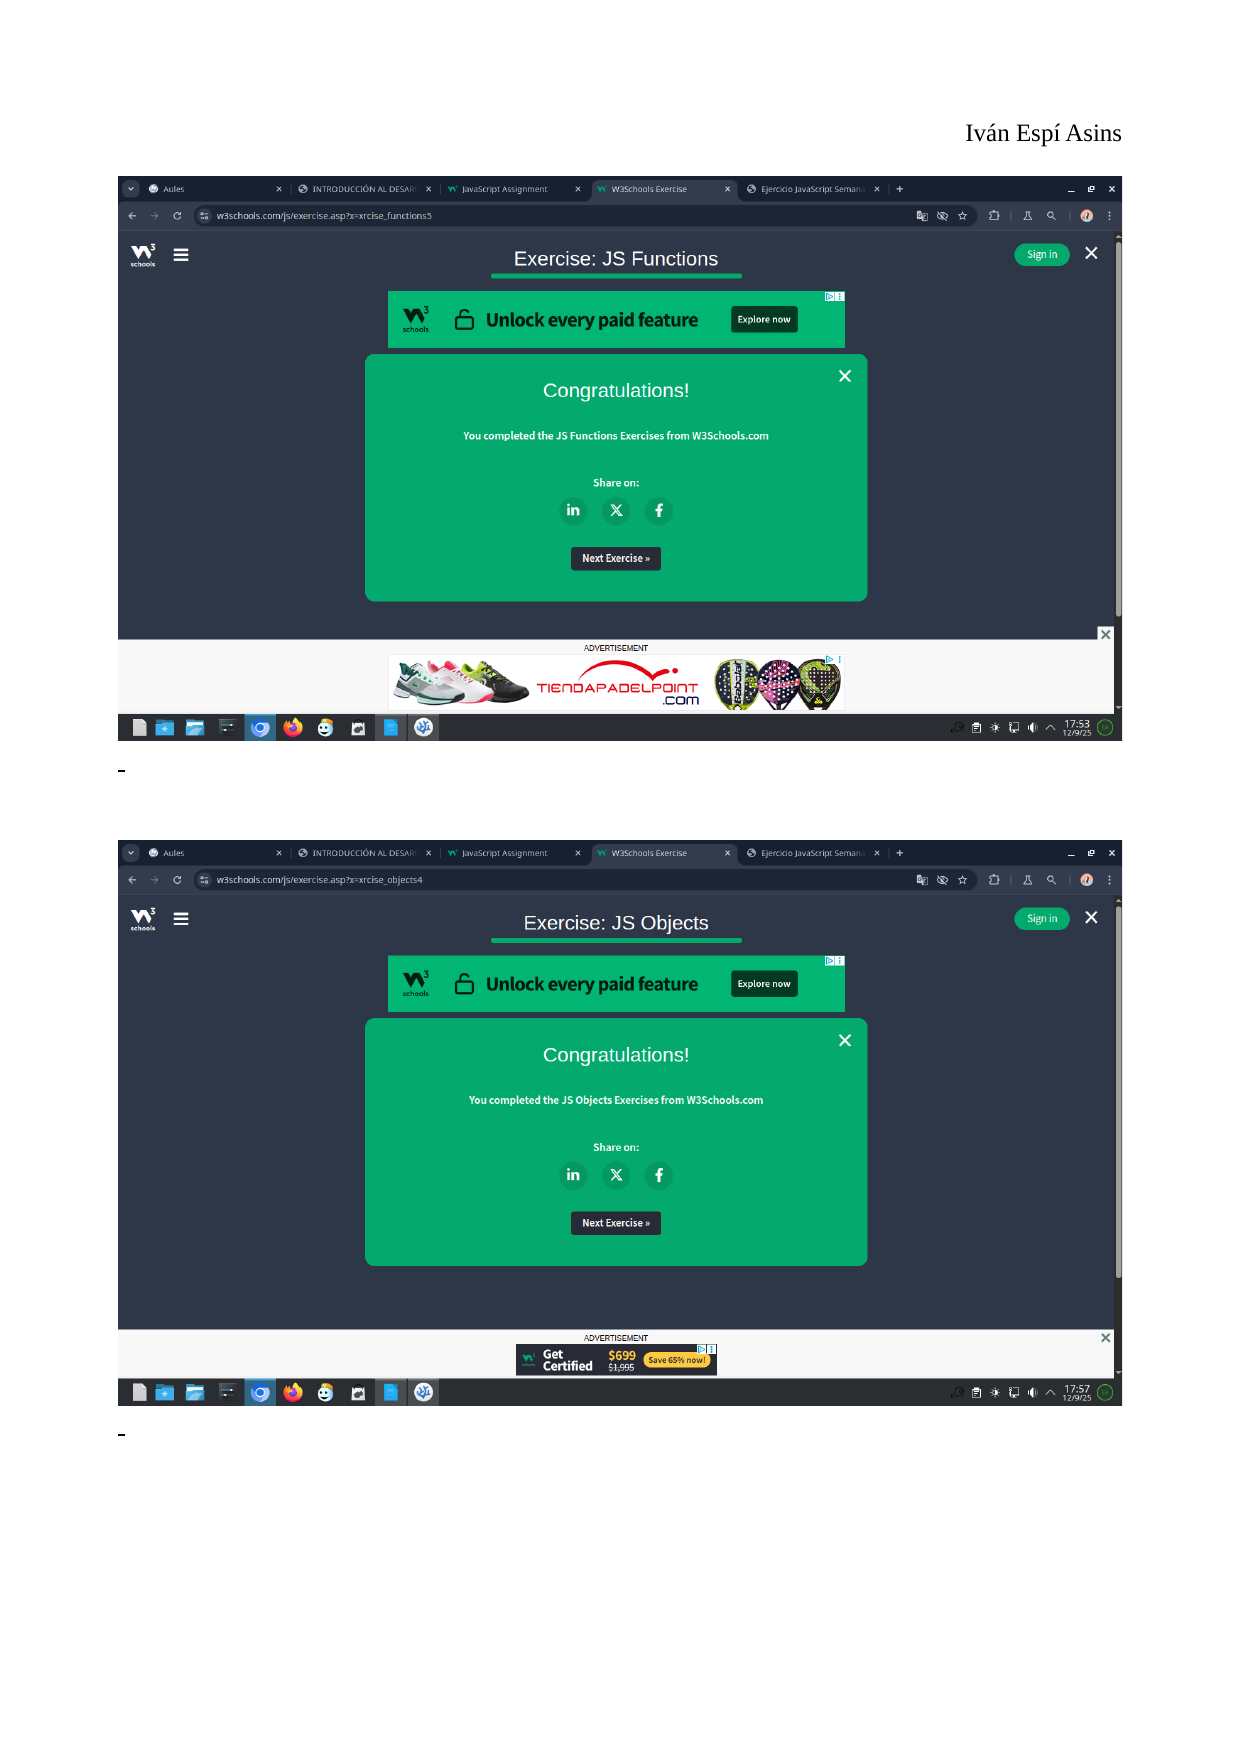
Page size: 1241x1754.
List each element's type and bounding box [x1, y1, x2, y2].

picture [118, 840, 1123, 1406]
picture [118, 176, 1123, 741]
